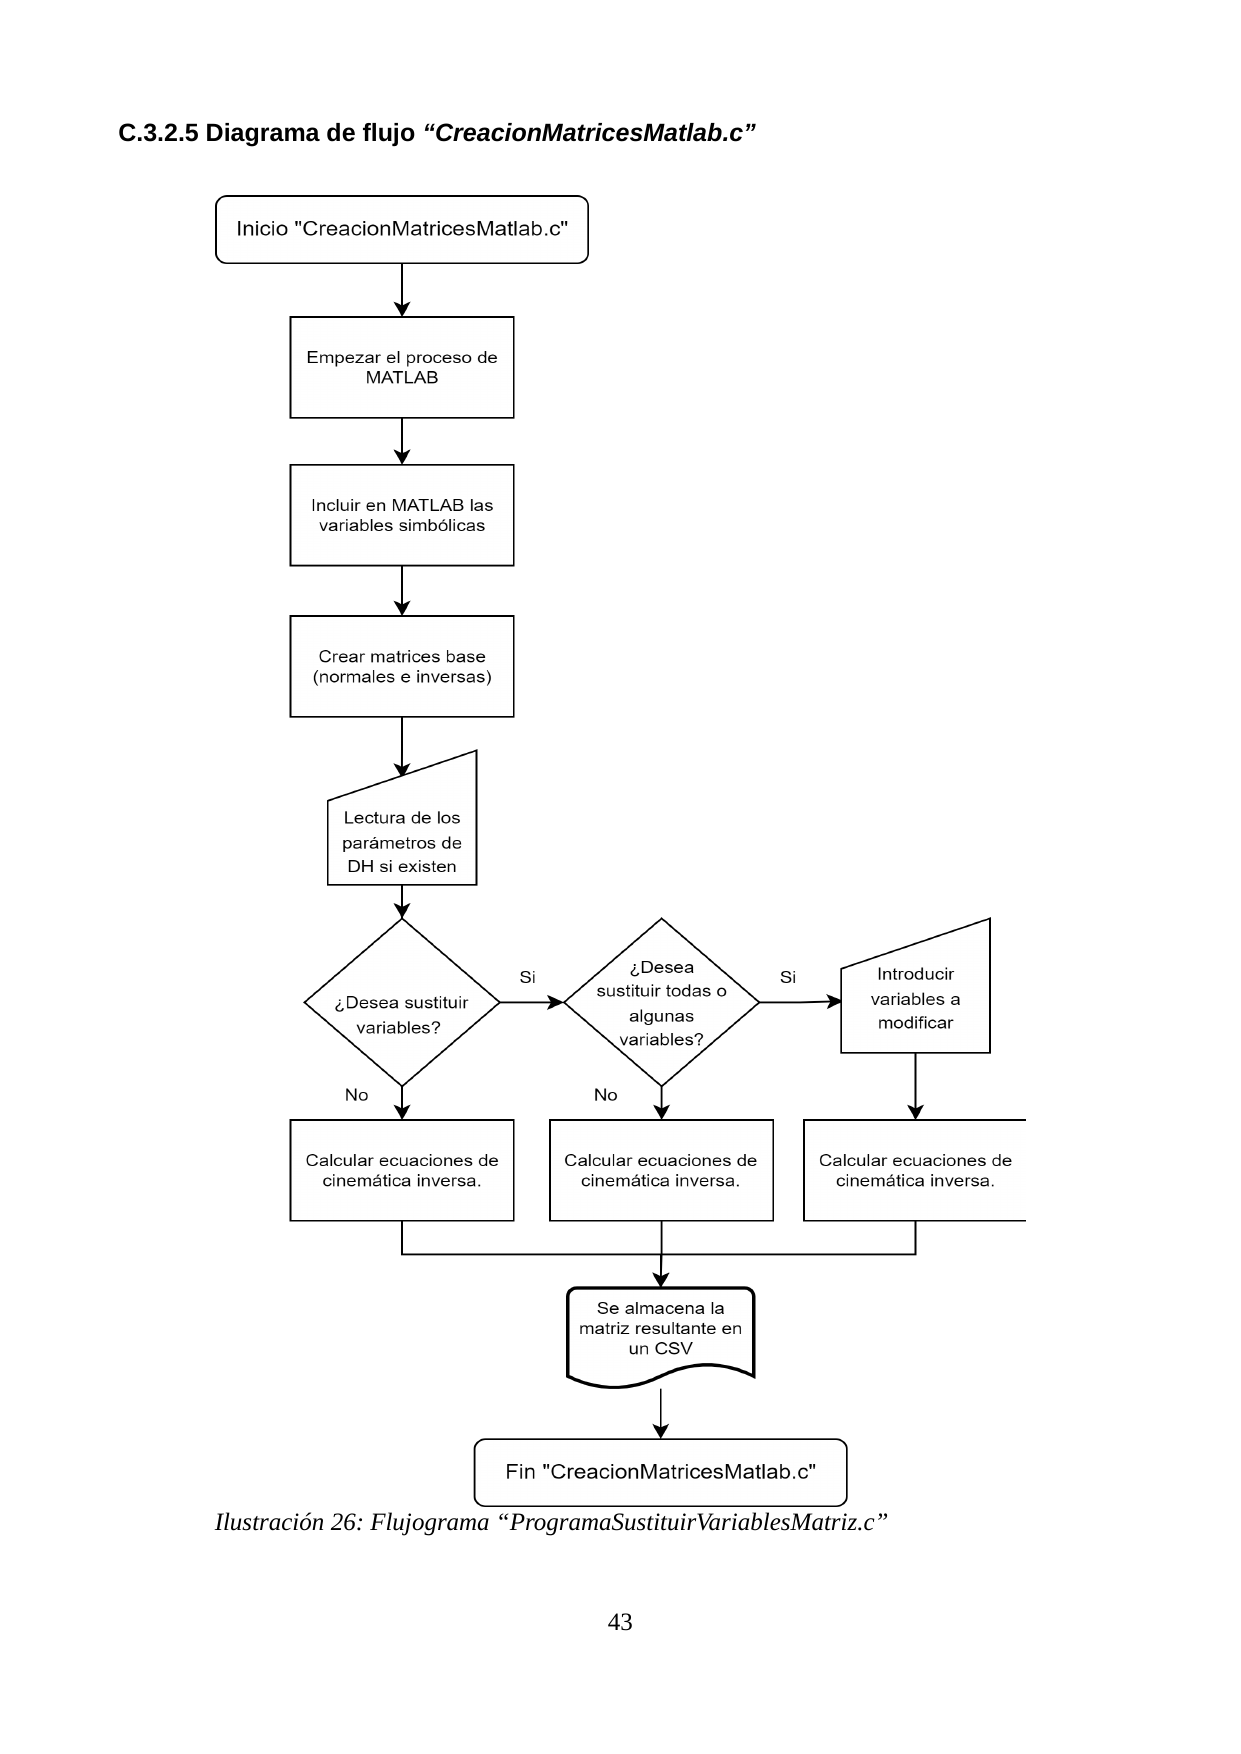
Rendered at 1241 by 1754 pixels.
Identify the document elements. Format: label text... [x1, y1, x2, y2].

subtitle C.3.2.5 Diagrama de flujo “CreacionMatricesMatlab.c” [118, 118, 1122, 147]
text Ilustración 26: Flujograma “ProgramaSustituirVariablesMatriz.c” [214, 208, 1026, 1535]
